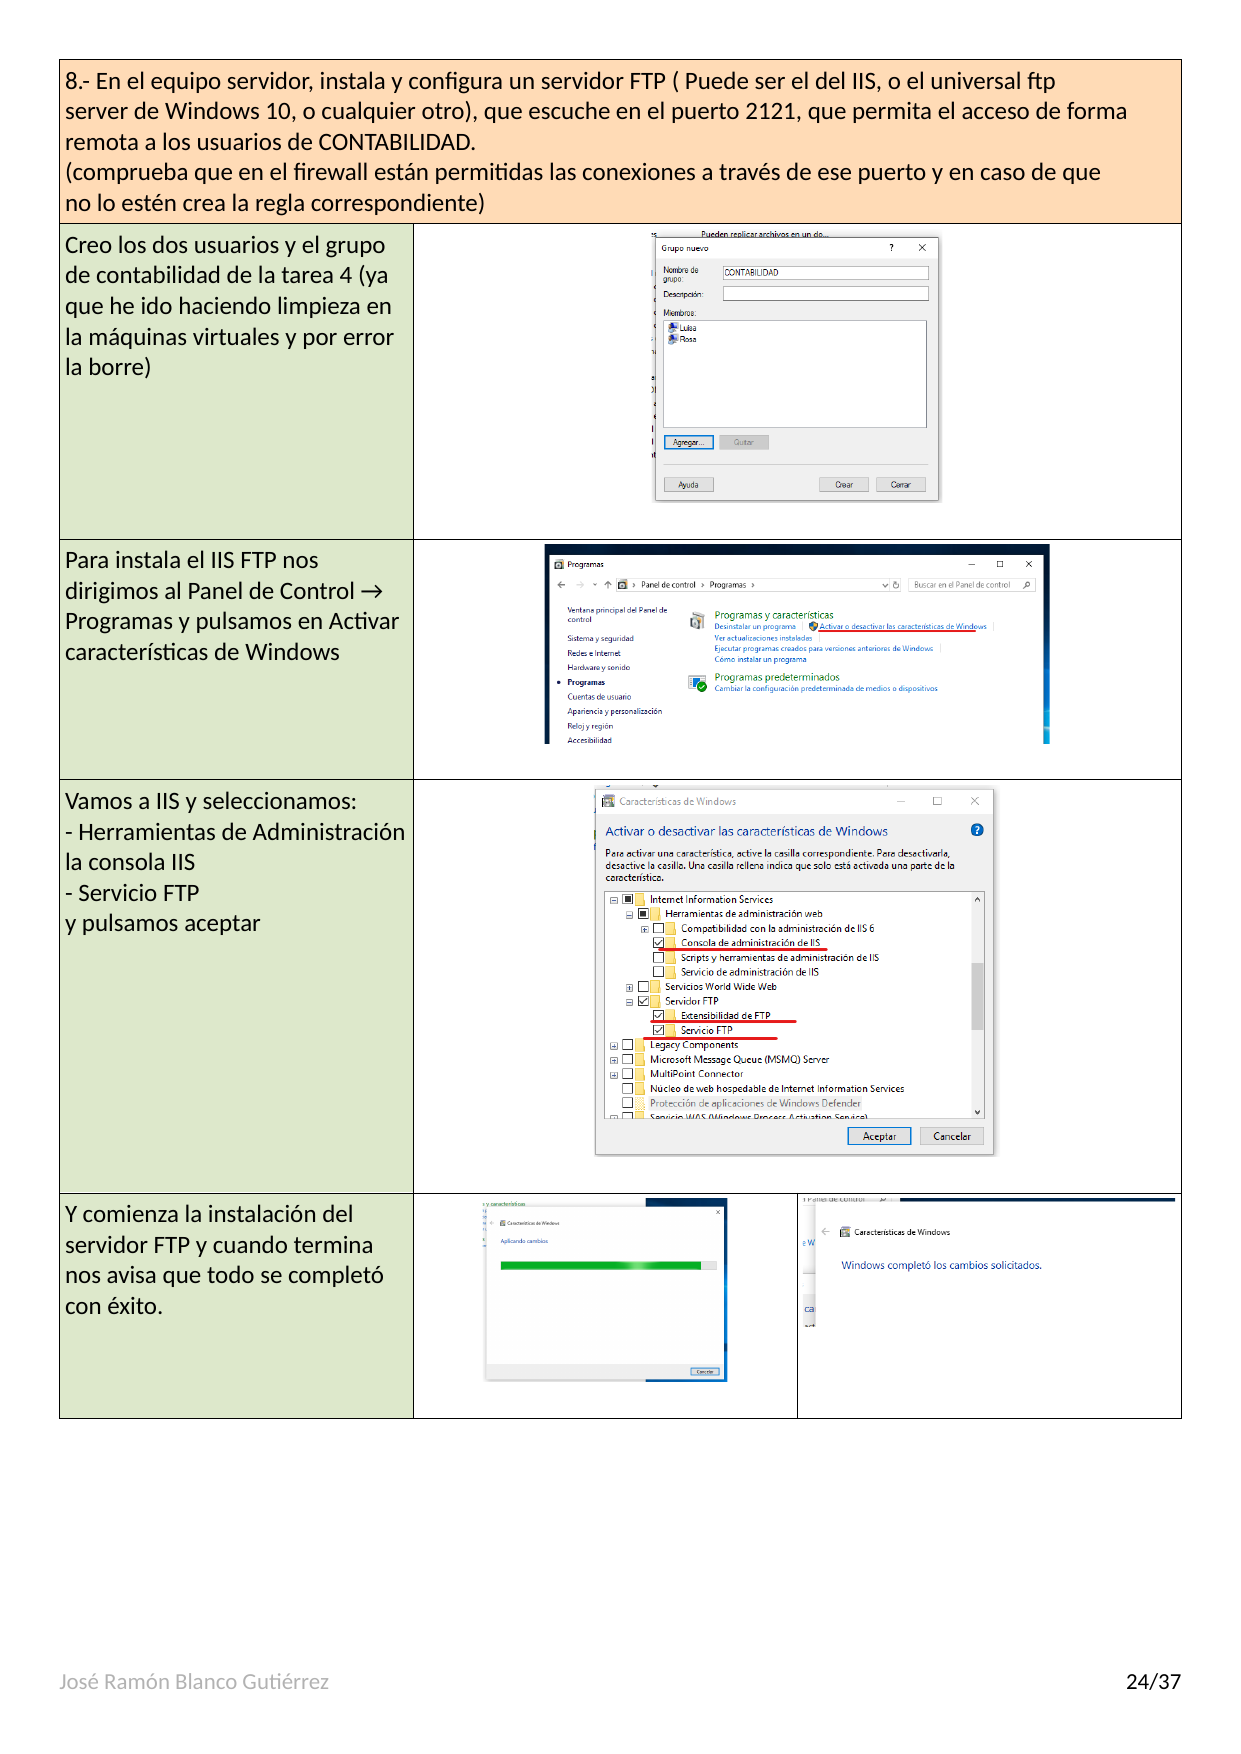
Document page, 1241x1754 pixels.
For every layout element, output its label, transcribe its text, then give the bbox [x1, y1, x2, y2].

table_cell [414, 780, 1181, 1192]
table_cell Para instala el IIS FTP nos dirigimos al Panel de Control → Programas y pulsamos en Activar características de Windows [60, 540, 413, 779]
table_cell Y comienza la instalación del servidor FTP y cuando termina nos avisa que todo se completó con éxito. [60, 1194, 413, 1418]
table_cell [414, 540, 1181, 779]
table_cell Vamos a IIS y seleccionamos: - Herramientas de Administración la consola IIS - Servicio FTP y pulsamos aceptar [60, 780, 413, 1192]
table_header 8.- En el equipo servidor, instala y configura un servidor FTP ( Puede ser el del IIS, o el universal ftp server de Windows 10, o cualquier otro), que escuche en el puerto 2121, que permita el acceso de forma remota a los usuarios de CONTABILIDAD. (comprueba que en el firewall están permitidas las conexiones a través de ese puerto y en caso de que no lo estén crea la regla correspondiente) [60, 60, 1181, 223]
picture [544, 544, 1050, 744]
table_cell [414, 1194, 797, 1418]
picture [593, 785, 1001, 1157]
table_cell Creo los dos usuarios y el grupo de contabilidad de la tarea 4 (ya que he ido haciendo limpieza en la máquinas virtuales y por error la borre) [60, 224, 413, 539]
picture [482, 1198, 728, 1382]
table_cell [414, 224, 1181, 539]
picture [651, 229, 943, 503]
table_cell [798, 1194, 1181, 1418]
picture [802, 1198, 1176, 1327]
